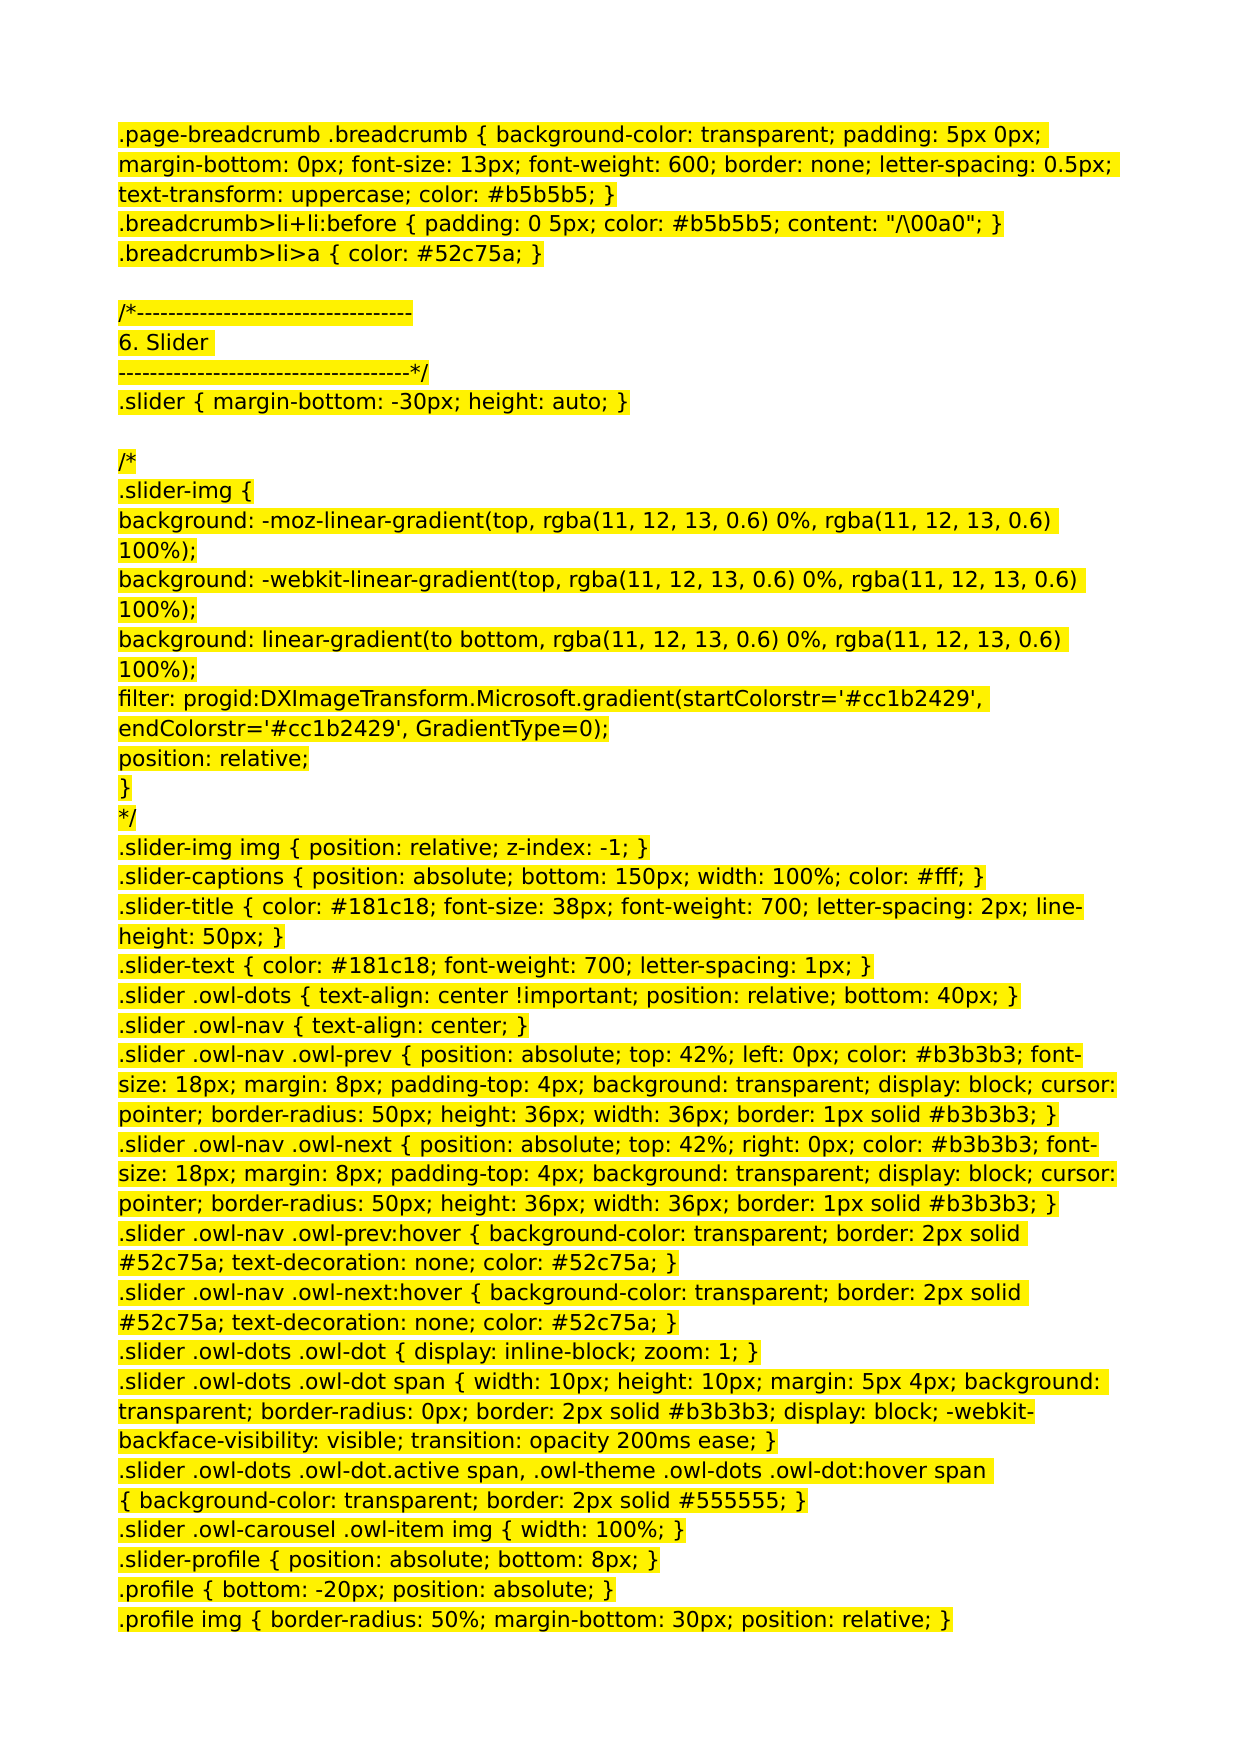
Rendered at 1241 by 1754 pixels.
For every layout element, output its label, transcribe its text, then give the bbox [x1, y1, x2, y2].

text background: -webkit-linear-gradient(top, rgba(11, 12, 13, 0.6) 0%, rgba(11, 12, 13, 0.6) 100%); [118, 563, 1122, 623]
text background: linear-gradient(to bottom, rgba(11, 12, 13, 0.6) 0%, rgba(11, 12, 13, 0.6) 100%); [118, 623, 1122, 682]
text background: -moz-linear-gradient(top, rgba(11, 12, 13, 0.6) 0%, rgba(11, 12, 13, 0.6) 100%); [118, 504, 1122, 563]
text .profile { bottom: -20px; position: absolute; } [118, 1573, 1122, 1602]
text filter: progid:DXImageTransform.Microsoft.gradient(startColorstr='#cc1b2429', endColorstr='#cc1b2429', GradientType=0); [118, 682, 1122, 742]
text */ [118, 801, 1122, 831]
text .slider .owl-nav .owl-prev { position: absolute; top: 42%; left: 0px; color: #b3b3b3; font-size: 18px; margin: 8px; padding-top: 4px; background: transparent; display: block; cursor: pointer; border-radius: 50px; height: 36px; width: 36px; border: 1px solid #b3b3b3; } [118, 1038, 1122, 1127]
text .slider .owl-nav .owl-next { position: absolute; top: 42%; right: 0px; color: #b3b3b3; font-size: 18px; margin: 8px; padding-top: 4px; background: transparent; display: block; cursor: pointer; border-radius: 50px; height: 36px; width: 36px; border: 1px solid #b3b3b3; } [118, 1127, 1122, 1217]
text } [118, 771, 1122, 801]
text position: relative; [118, 742, 1122, 771]
text .slider .owl-dots .owl-dot span { width: 10px; height: 10px; margin: 5px 4px; background: transparent; border-radius: 0px; border: 2px solid #b3b3b3; display: block; -webkit-backface-visibility: visible; transition: opacity 200ms ease; } [118, 1365, 1122, 1454]
text .slider-text { color: #181c18; font-weight: 700; letter-spacing: 1px; } [118, 949, 1122, 979]
text .slider .owl-carousel .owl-item img { width: 100%; } [118, 1513, 1122, 1543]
text .slider .owl-dots { text-align: center !important; position: relative; bottom: 40px; } [118, 979, 1122, 1009]
text /* [118, 445, 1122, 474]
text .slider-img { [118, 474, 1122, 504]
text .breadcrumb>li>a { color: #52c75a; } [118, 237, 1122, 267]
text .breadcrumb>li+li:before { padding: 0 5px; color: #b5b5b5; content: "/\00a0"; } [118, 207, 1122, 237]
text .page-breadcrumb .breadcrumb { background-color: transparent; padding: 5px 0px; margin-bottom: 0px; font-size: 13px; font-weight: 600; border: none; letter-spacing: 0.5px; text-transform: uppercase; color: #b5b5b5; } [118, 118, 1122, 207]
text -------------------------------------*/ [118, 356, 1122, 385]
text .slider .owl-nav .owl-prev:hover { background-color: transparent; border: 2px solid #52c75a; text-decoration: none; color: #52c75a; } [118, 1217, 1122, 1276]
text .slider .owl-dots .owl-dot.active span, .owl-theme .owl-dots .owl-dot:hover span { background-color: transparent; border: 2px solid #555555; } [118, 1454, 1122, 1513]
text .slider-title { color: #181c18; font-size: 38px; font-weight: 700; letter-spacing: 2px; line-height: 50px; } [118, 890, 1122, 949]
text .slider .owl-dots .owl-dot { display: inline-block; zoom: 1; } [118, 1335, 1122, 1365]
text /*----------------------------------- [118, 296, 1122, 326]
text 6. Slider [118, 326, 1122, 356]
text .slider-captions { position: absolute; bottom: 150px; width: 100%; color: #fff; } [118, 860, 1122, 890]
text .slider-img img { position: relative; z-index: -1; } [118, 831, 1122, 860]
text .slider { margin-bottom: -30px; height: auto; } [118, 385, 1122, 415]
text .slider .owl-nav .owl-next:hover { background-color: transparent; border: 2px solid #52c75a; text-decoration: none; color: #52c75a; } [118, 1276, 1122, 1335]
text .slider-profile { position: absolute; bottom: 8px; } [118, 1543, 1122, 1573]
text .slider .owl-nav { text-align: center; } [118, 1009, 1122, 1038]
text .profile img { border-radius: 50%; margin-bottom: 30px; position: relative; } [118, 1602, 1122, 1632]
